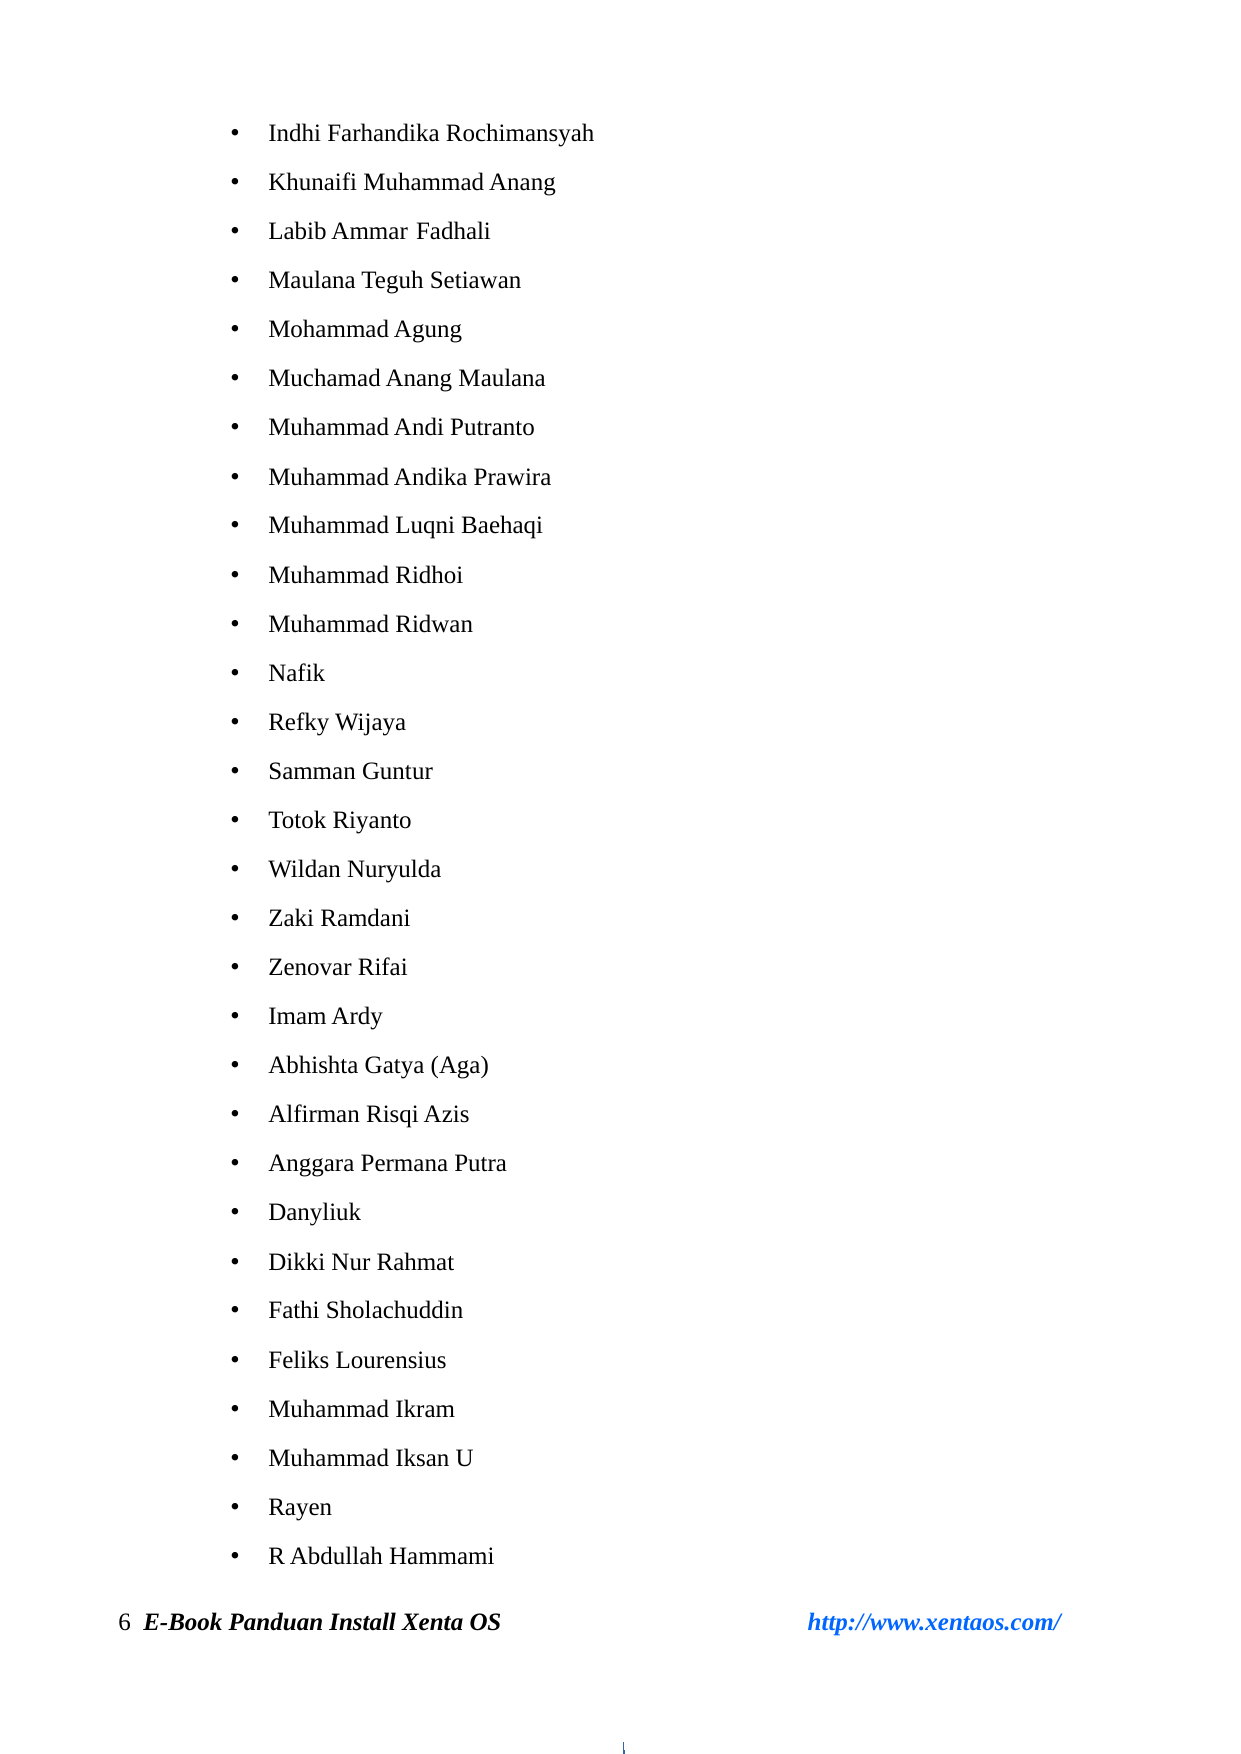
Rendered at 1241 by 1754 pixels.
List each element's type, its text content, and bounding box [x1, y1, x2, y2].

list Muhammad Ikram [231, 1394, 1063, 1422]
list Mohammad Agung [231, 314, 1063, 343]
list Zaki Ramdani [231, 903, 1063, 932]
list Samman Guntur [231, 756, 1063, 785]
list Muhammad Ridwan [231, 609, 1063, 637]
list Nafik [231, 658, 1063, 687]
list Muchamad Anang Maulana [231, 363, 1063, 392]
list Labib Ammar Fadhali [231, 216, 1063, 245]
list Fathi Sholachuddin [231, 1296, 1063, 1324]
list Khunaifi Muhammad Anang [231, 167, 1063, 196]
list Danyliuk [231, 1197, 1063, 1226]
list Abhishta Gatya (Aga) [231, 1050, 1063, 1079]
list Alfirman Risqi Azis [231, 1099, 1063, 1128]
list Zenovar Rifai [231, 952, 1063, 981]
list Muhammad Iksan U [231, 1443, 1063, 1472]
list Muhammad Ridhoi [231, 560, 1063, 588]
list Indhi Farhandika Rochimansyah [231, 118, 1063, 147]
list Feliks Lourensius [231, 1345, 1063, 1373]
list Dikki Nur Rahmat [231, 1247, 1063, 1275]
list Muhammad Luqni Baehaqi [231, 511, 1063, 539]
list Rayen [231, 1492, 1063, 1521]
list R Abdullah Hammami [231, 1541, 1063, 1570]
list Imam Ardy [231, 1001, 1063, 1030]
list Refky Wijaya [231, 707, 1063, 736]
list Anggara Permana Putra [231, 1148, 1063, 1177]
list Totok Riyanto [231, 805, 1063, 834]
list Wildan Nuryulda [231, 854, 1063, 883]
list Maulana Teguh Setiawan [231, 265, 1063, 294]
list Muhammad Andika Prawira [231, 462, 1063, 490]
list Muhammad Andi Putranto [231, 412, 1063, 441]
